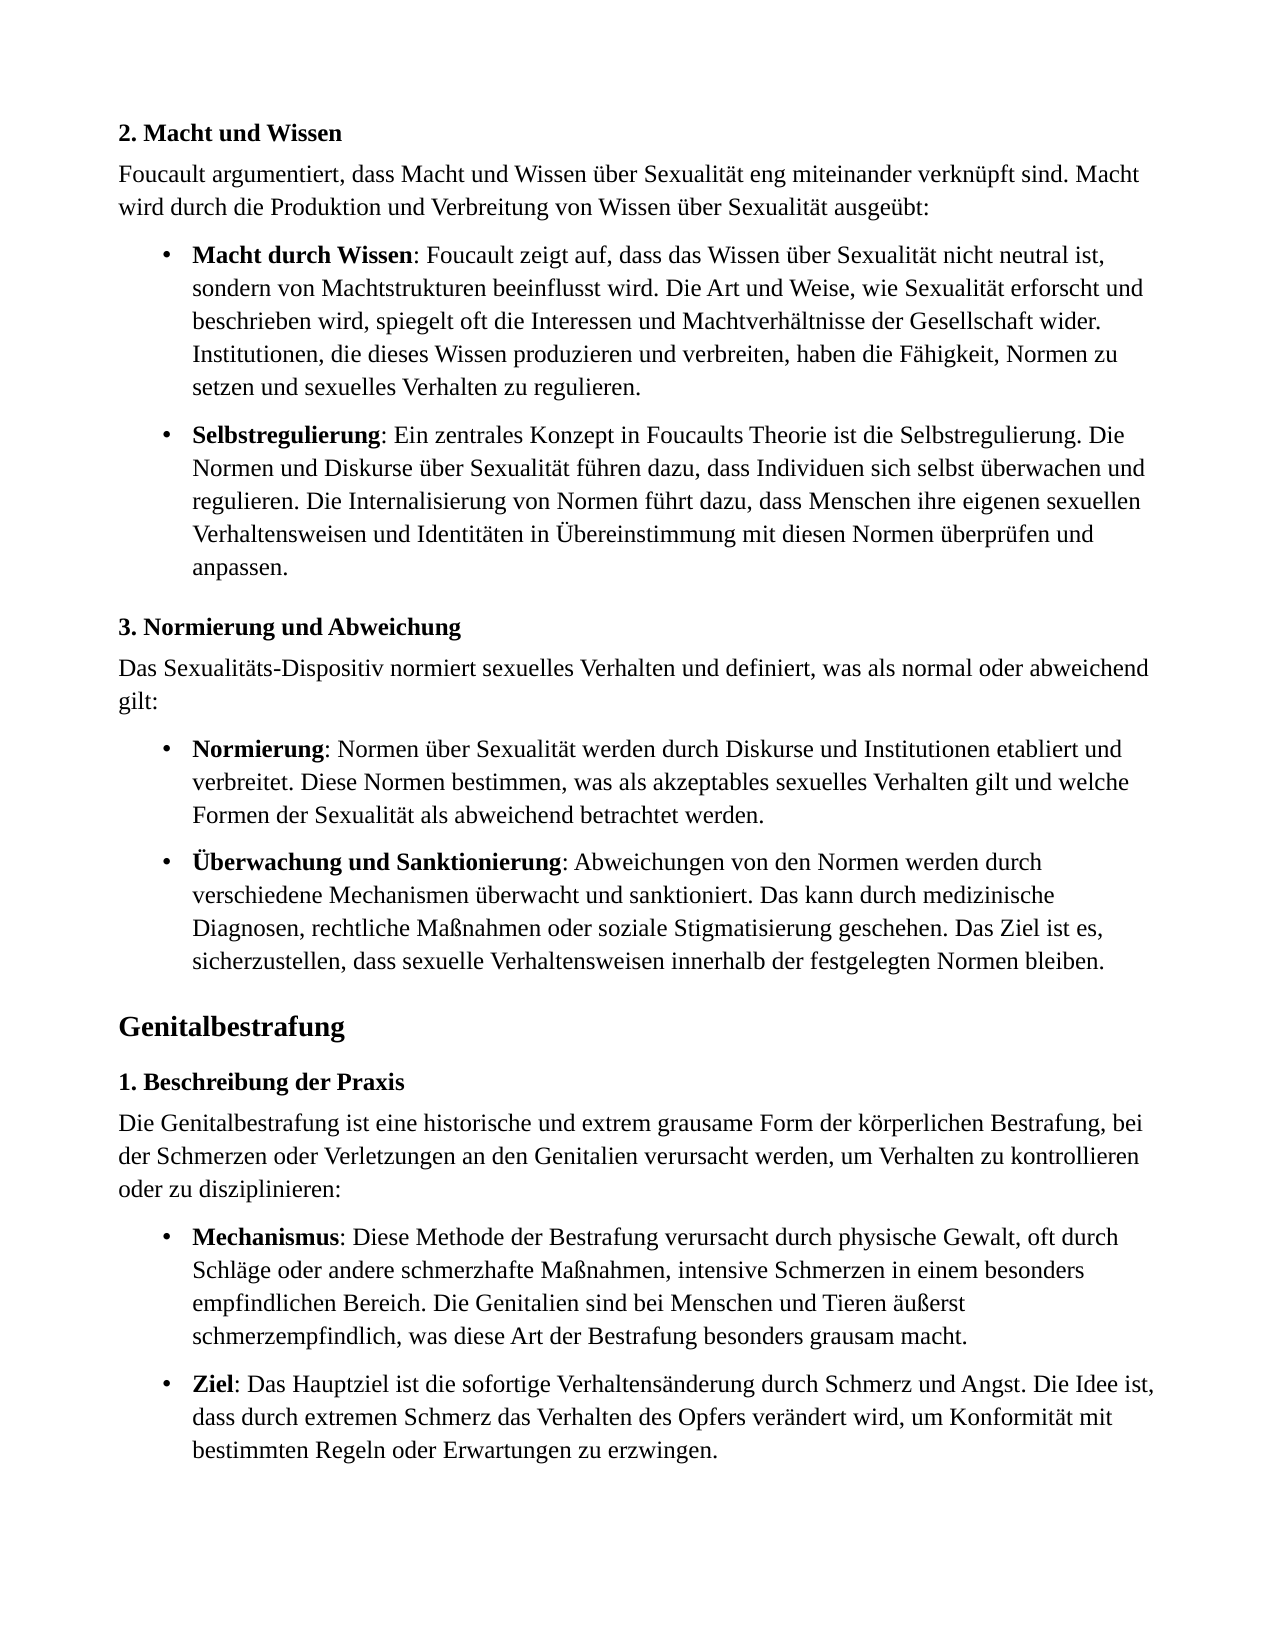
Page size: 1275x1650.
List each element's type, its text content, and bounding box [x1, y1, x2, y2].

subtitle 3. Normierung und Abweichung [118, 612, 1157, 641]
text Das Sexualitäts-Dispositiv normiert sexuelles Verhalten und definiert, was als normal oder abweichend gilt: [118, 653, 1157, 715]
list Ziel: Das Hauptziel ist die sofortige Verhaltensänderung durch Schmerz und Angst. Die Idee ist, dass durch extremen Schmerz das Verhalten des Opfers verändert wird, um Konformität mit bestimmten Regeln oder Erwartungen zu erzwingen. [162, 1369, 1157, 1463]
list Macht durch Wissen: Foucault zeigt auf, dass das Wissen über Sexualität nicht neutral ist, sondern von Machtstrukturen beeinflusst wird. Die Art und Weise, wie Sexualität erforscht und beschrieben wird, spiegelt oft die Interessen und Machtverhältnisse der Gesellschaft wider. Institutionen, die dieses Wissen produzieren und verbreiten, haben die Fähigkeit, Normen zu setzen und sexuelles Verhalten zu regulieren. [162, 240, 1157, 401]
subtitle 2. Macht und Wissen [118, 118, 1157, 147]
subtitle Genitalbestrafung [118, 1009, 1157, 1042]
text Die Genitalbestrafung ist eine historische und extrem grausame Form der körperlichen Bestrafung, bei der Schmerzen oder Verletzungen an den Genitalien verursacht werden, um Verhalten zu kontrollieren oder zu disziplinieren: [118, 1108, 1157, 1203]
subtitle 1. Beschreibung der Praxis [118, 1067, 1157, 1096]
list Selbstregulierung: Ein zentrales Konzept in Foucaults Theorie ist die Selbstregulierung. Die Normen und Diskurse über Sexualität führen dazu, dass Individuen sich selbst überwachen und regulieren. Die Internalisierung von Normen führt dazu, dass Menschen ihre eigenen sexuellen Verhaltensweisen und Identitäten in Übereinstimmung mit diesen Normen überprüfen und anpassen. [162, 420, 1157, 581]
list Normierung: Normen über Sexualität werden durch Diskurse und Institutionen etabliert und verbreitet. Diese Normen bestimmen, was als akzeptables sexuelles Verhalten gilt und welche Formen der Sexualität als abweichend betrachtet werden. [162, 734, 1157, 828]
list Überwachung und Sanktionierung: Abweichungen von den Normen werden durch verschiedene Mechanismen überwacht und sanktioniert. Das kann durch medizinische Diagnosen, rechtliche Maßnahmen oder soziale Stigmatisierung geschehen. Das Ziel ist es, sicherzustellen, dass sexuelle Verhaltensweisen innerhalb der festgelegten Normen bleiben. [162, 847, 1157, 975]
text Foucault argumentiert, dass Macht und Wissen über Sexualität eng miteinander verknüpft sind. Macht wird durch die Produktion und Verbreitung von Wissen über Sexualität ausgeübt: [118, 159, 1157, 221]
list Mechanismus: Diese Methode der Bestrafung verursacht durch physische Gewalt, oft durch Schläge oder andere schmerzhafte Maßnahmen, intensive Schmerzen in einem besonders empfindlichen Bereich. Die Genitalien sind bei Menschen und Tieren äußerst schmerzempfindlich, was diese Art der Bestrafung besonders grausam macht. [162, 1222, 1157, 1350]
